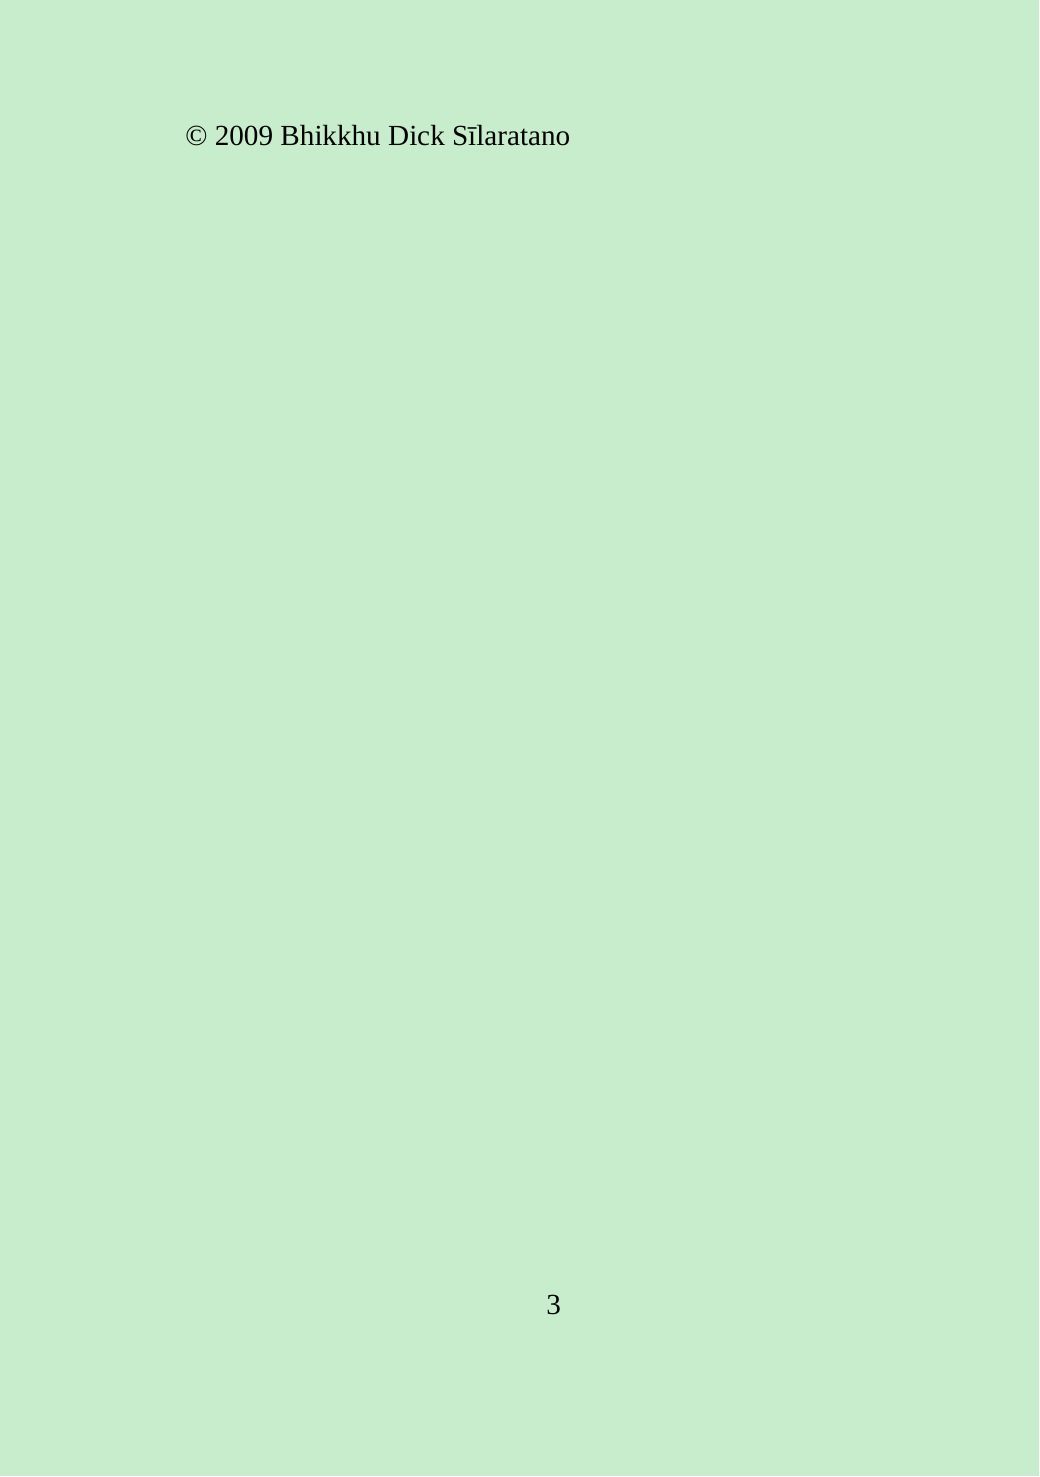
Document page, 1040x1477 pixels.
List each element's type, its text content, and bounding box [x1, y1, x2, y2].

text © 2009 Bhikkhu Dick Sīlaratano [118, 118, 921, 152]
